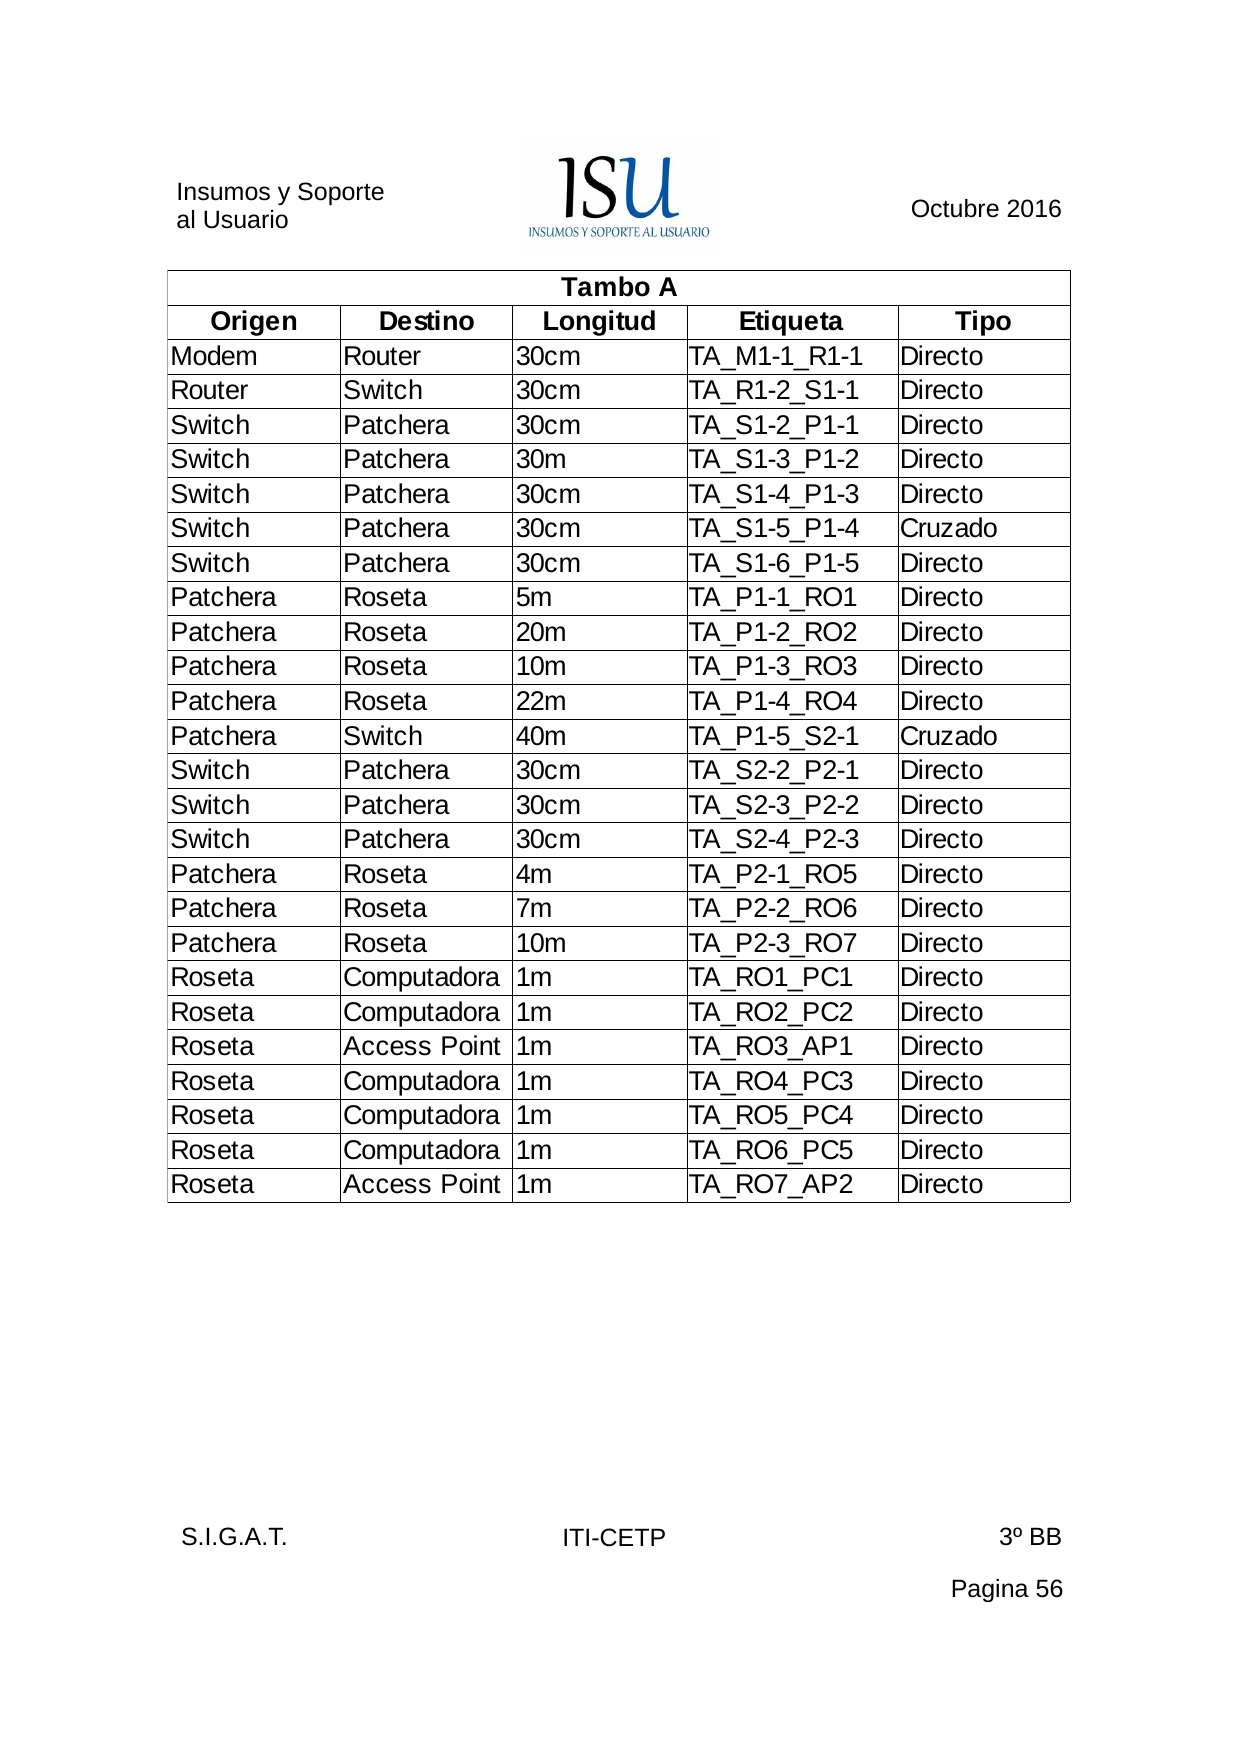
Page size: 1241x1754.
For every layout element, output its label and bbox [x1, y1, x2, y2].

picture [517, 138, 723, 252]
